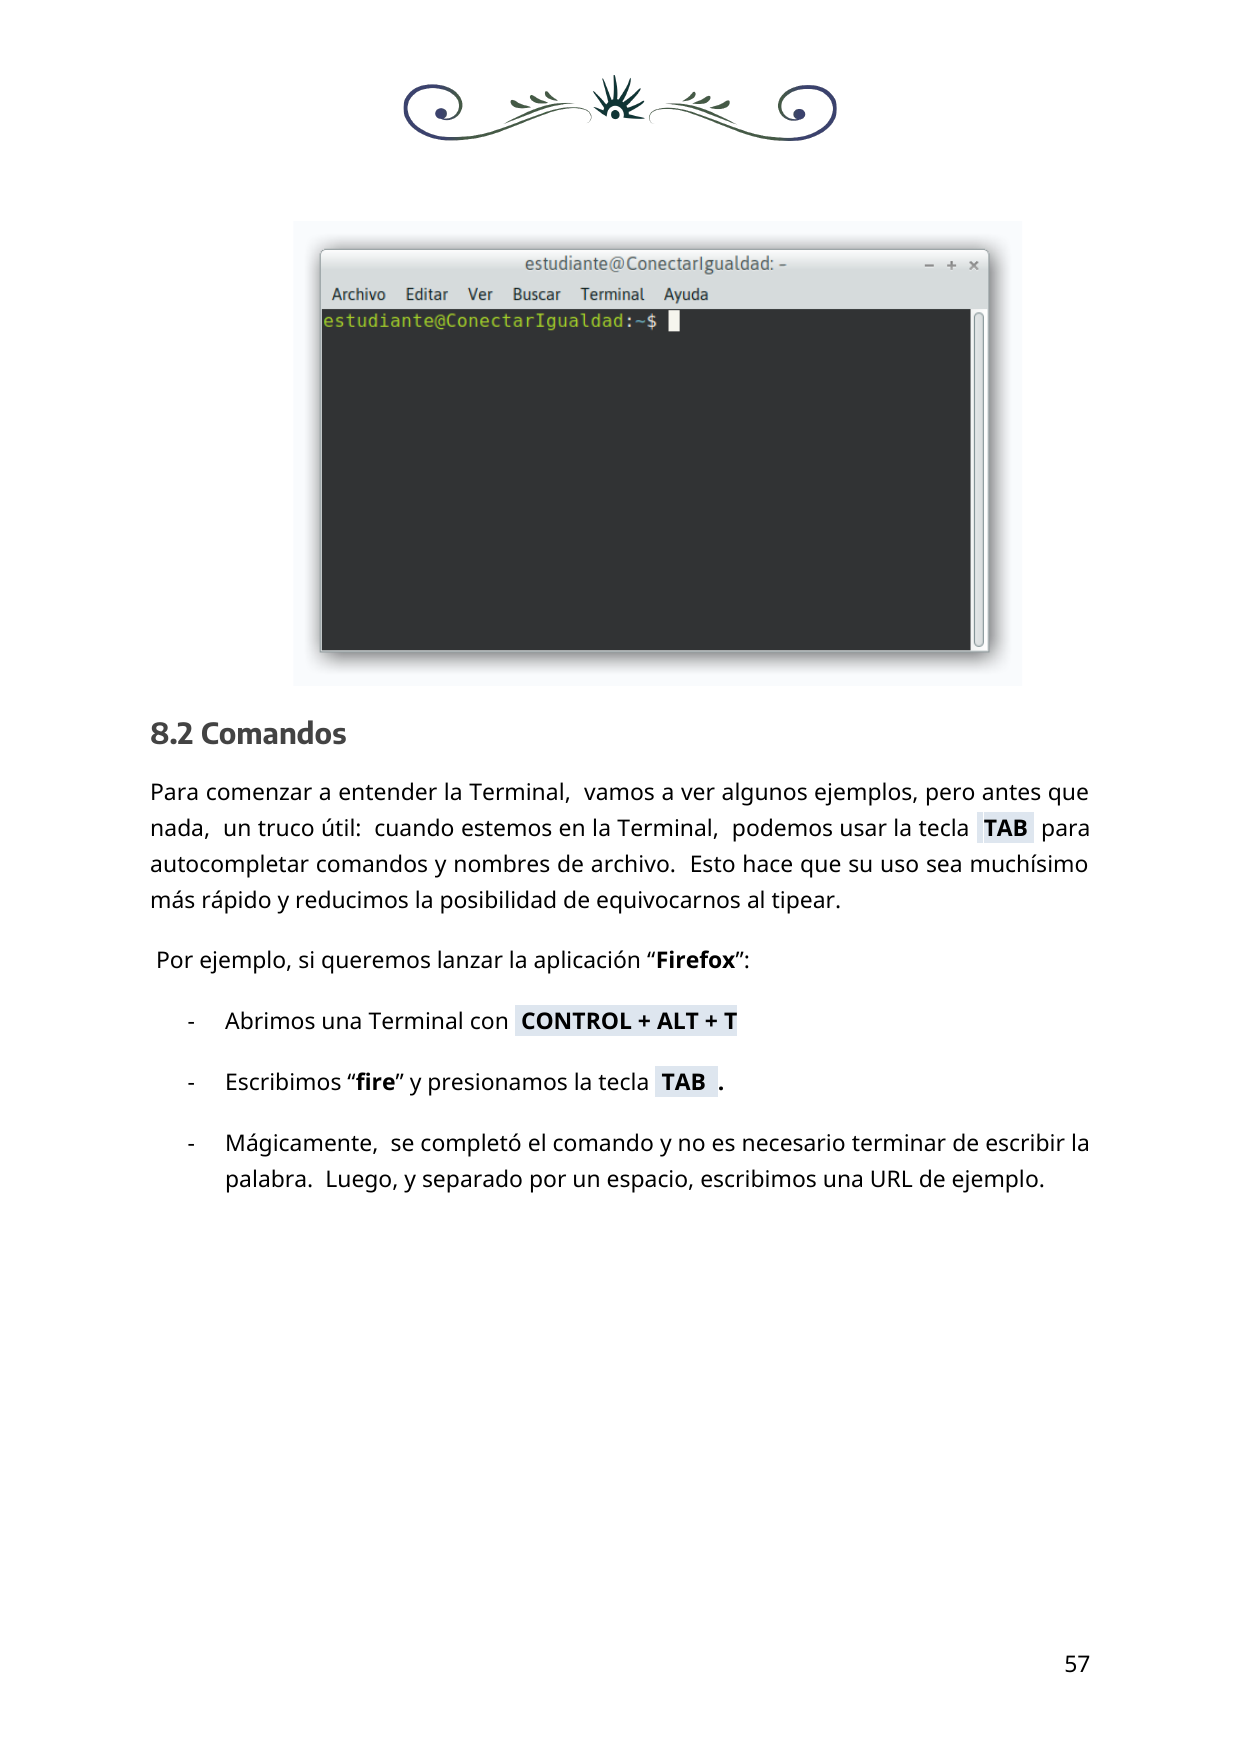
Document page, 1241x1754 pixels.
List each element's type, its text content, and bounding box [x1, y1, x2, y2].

picture [403, 75, 837, 141]
picture [293, 221, 1023, 686]
list Abrimos una Terminal con CONTROL + ALT + T [187, 1005, 1090, 1036]
text Por ejemplo, si queremos lanzar la aplicación “Firefox”: [150, 944, 1090, 976]
subtitle 8.2 Comandos [150, 714, 1090, 751]
text Para comenzar a entender la Terminal, vamos a ver algunos ejemplos, pero antes que nada, un truco útil: cuando estemos en la Terminal, podemos usar la tecla TAB para autocompletar comandos y nombres de archivo. Esto hace que su uso sea muchísimo más rápido y reducimos la posibilidad de equivocarnos al tipear. [150, 776, 1090, 915]
list Mágicamente, se completó el comando y no es necesario terminar de escribir la palabra. Luego, y separado por un espacio, escribimos una URL de ejemplo. [187, 1127, 1090, 1194]
list Escribimos “fire” y presionamos la tecla TAB . [187, 1066, 1090, 1097]
